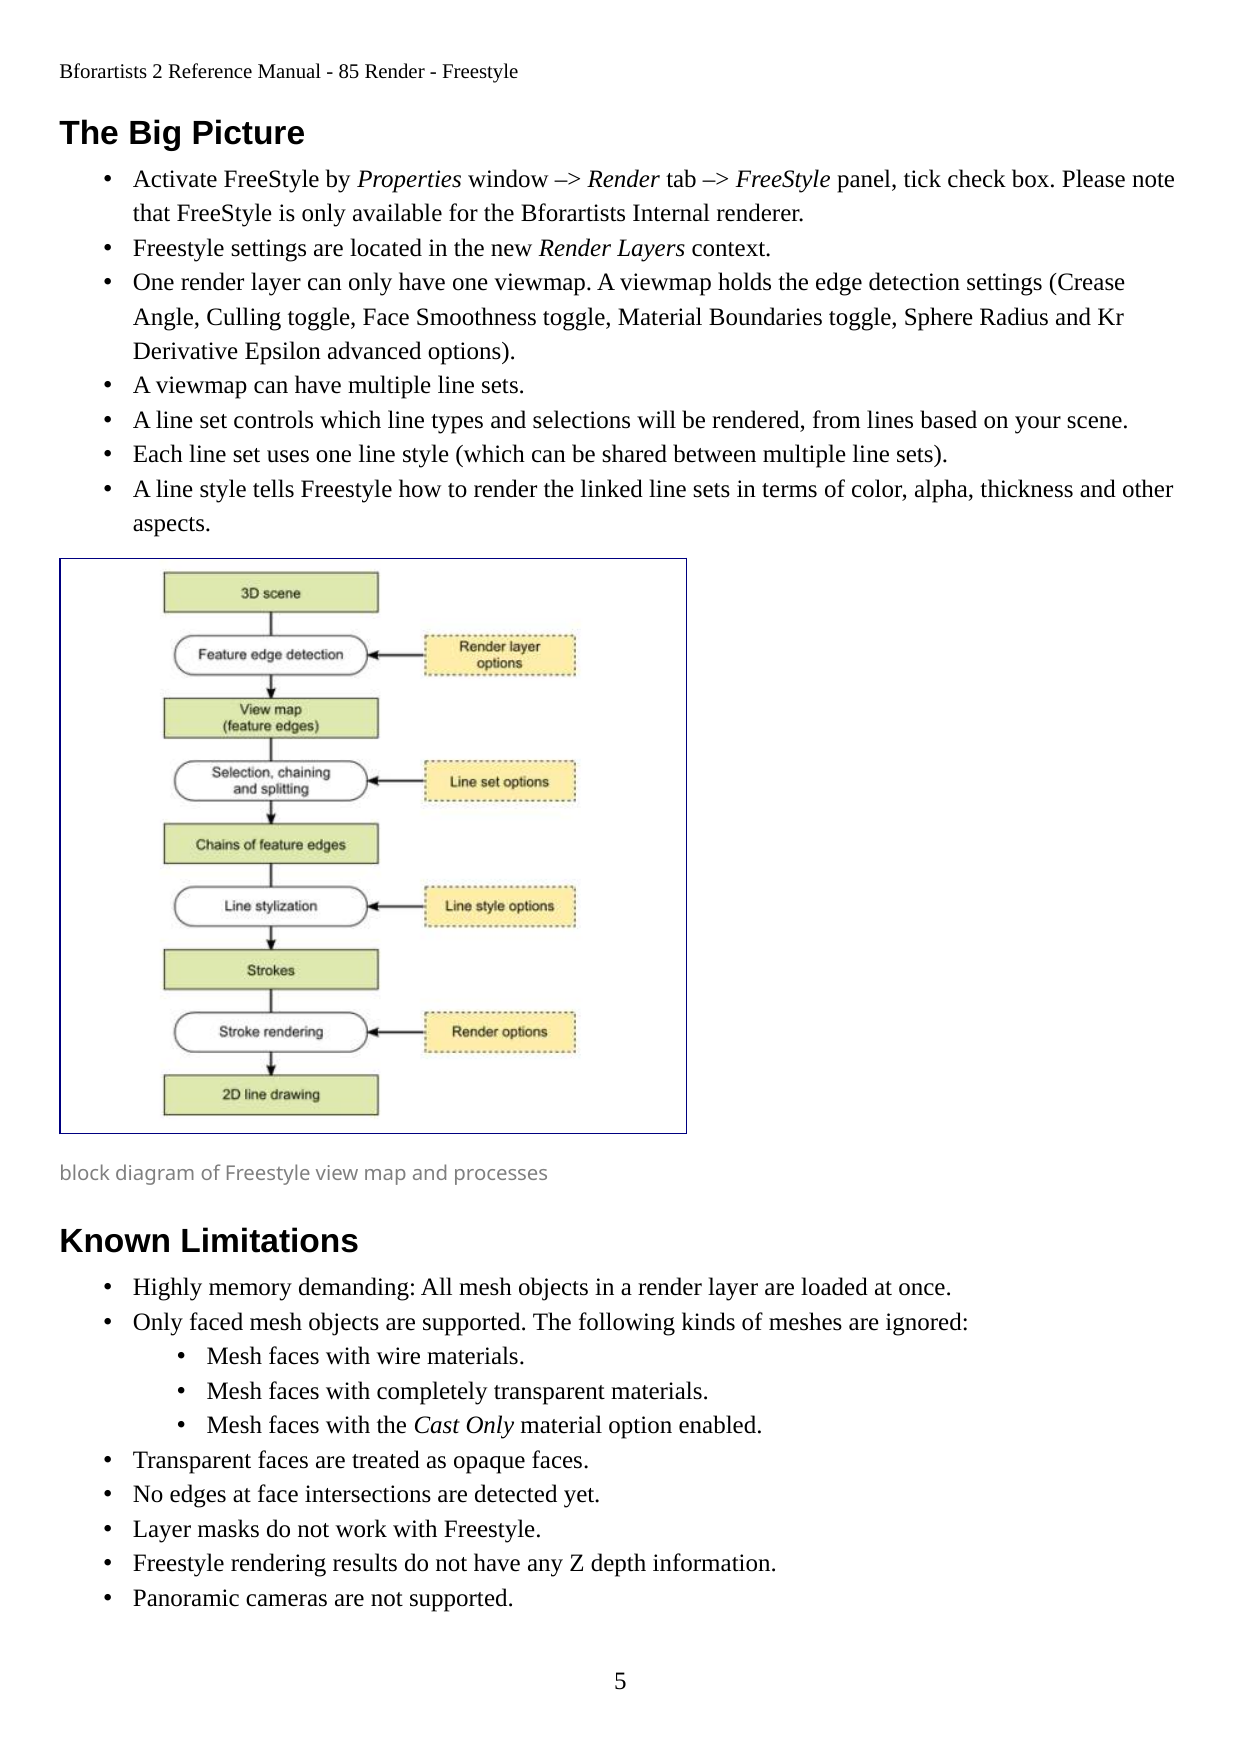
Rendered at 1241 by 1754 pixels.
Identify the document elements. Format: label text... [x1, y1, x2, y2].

list Activate FreeStyle by Properties window –> Render tab –> FreeStyle panel, tick check box. Please note that FreeStyle is only available for the Bforartists Internal renderer. [103, 164, 1181, 227]
list A line style tells Freestyle how to render the linked line sets in terms of color, alpha, thickness and other aspects. [103, 474, 1181, 537]
list No edges at face intersections are detected yet. [103, 1479, 1181, 1508]
list Mesh faces with completely transparent materials. [177, 1376, 1181, 1405]
list Mesh faces with the Cast Only material option enabled. [177, 1410, 1181, 1439]
list A viewmap can have multiple line sets. [103, 371, 1181, 399]
list Only faced mesh objects are supported. The following kinds of meshes are ignored: [103, 1307, 1181, 1336]
subtitle The Big Picture [59, 113, 1181, 151]
list Highly memory demanding: All mesh objects in a render layer are loaded at once. [103, 1272, 1181, 1301]
list Each line set uses one line style (which can be shared between multiple line sets). [103, 439, 1181, 468]
list Mesh faces with wire materials. [177, 1341, 1181, 1370]
subtitle Known Limitations [59, 1221, 1181, 1260]
list One render layer can only have one viewmap. A viewmap holds the edge detection settings (Crease Angle, Culling toggle, Face Smoothness toggle, Material Boundaries toggle, Sphere Radius and Kr Derivative Epsilon advanced options). [103, 267, 1181, 365]
picture [61, 559, 686, 1133]
list Freestyle rendering results do not have any Z depth information. [103, 1548, 1181, 1577]
list Transparent faces are treated as opaque faces. [103, 1445, 1181, 1474]
list Layer masks do not work with Freestyle. [103, 1514, 1181, 1543]
text block diagram of Freestyle view map and processes [59, 1155, 1181, 1186]
list Panoramic cameras are not supported. [103, 1583, 1181, 1612]
list A line set controls which line types and selections will be rendered, from lines based on your scene. [103, 405, 1181, 434]
list Freestyle settings are located in the new Render Layers context. [103, 233, 1181, 261]
